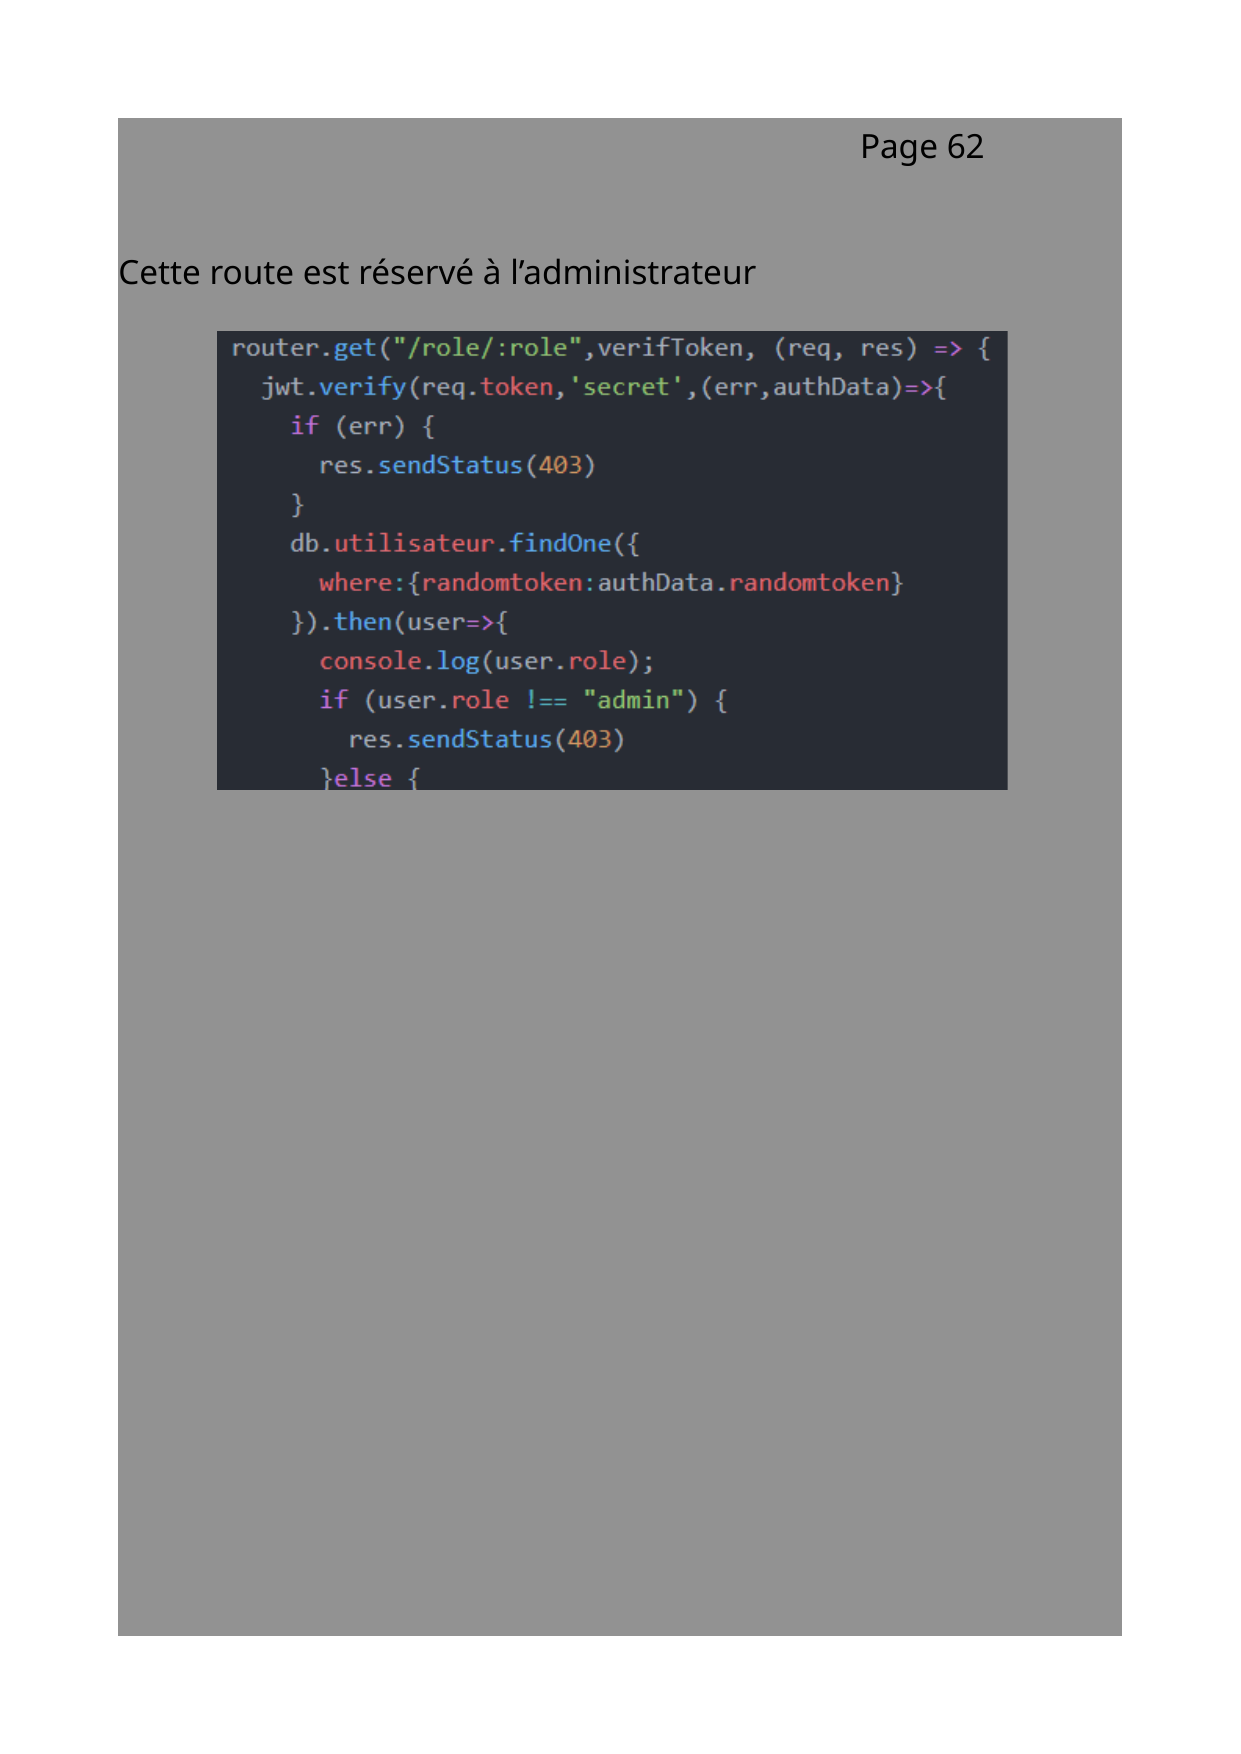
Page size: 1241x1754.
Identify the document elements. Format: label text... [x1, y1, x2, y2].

text Cette route est réservé à l’administrateur [118, 249, 1122, 294]
picture [217, 331, 1008, 790]
text Page 62 [118, 118, 1122, 169]
